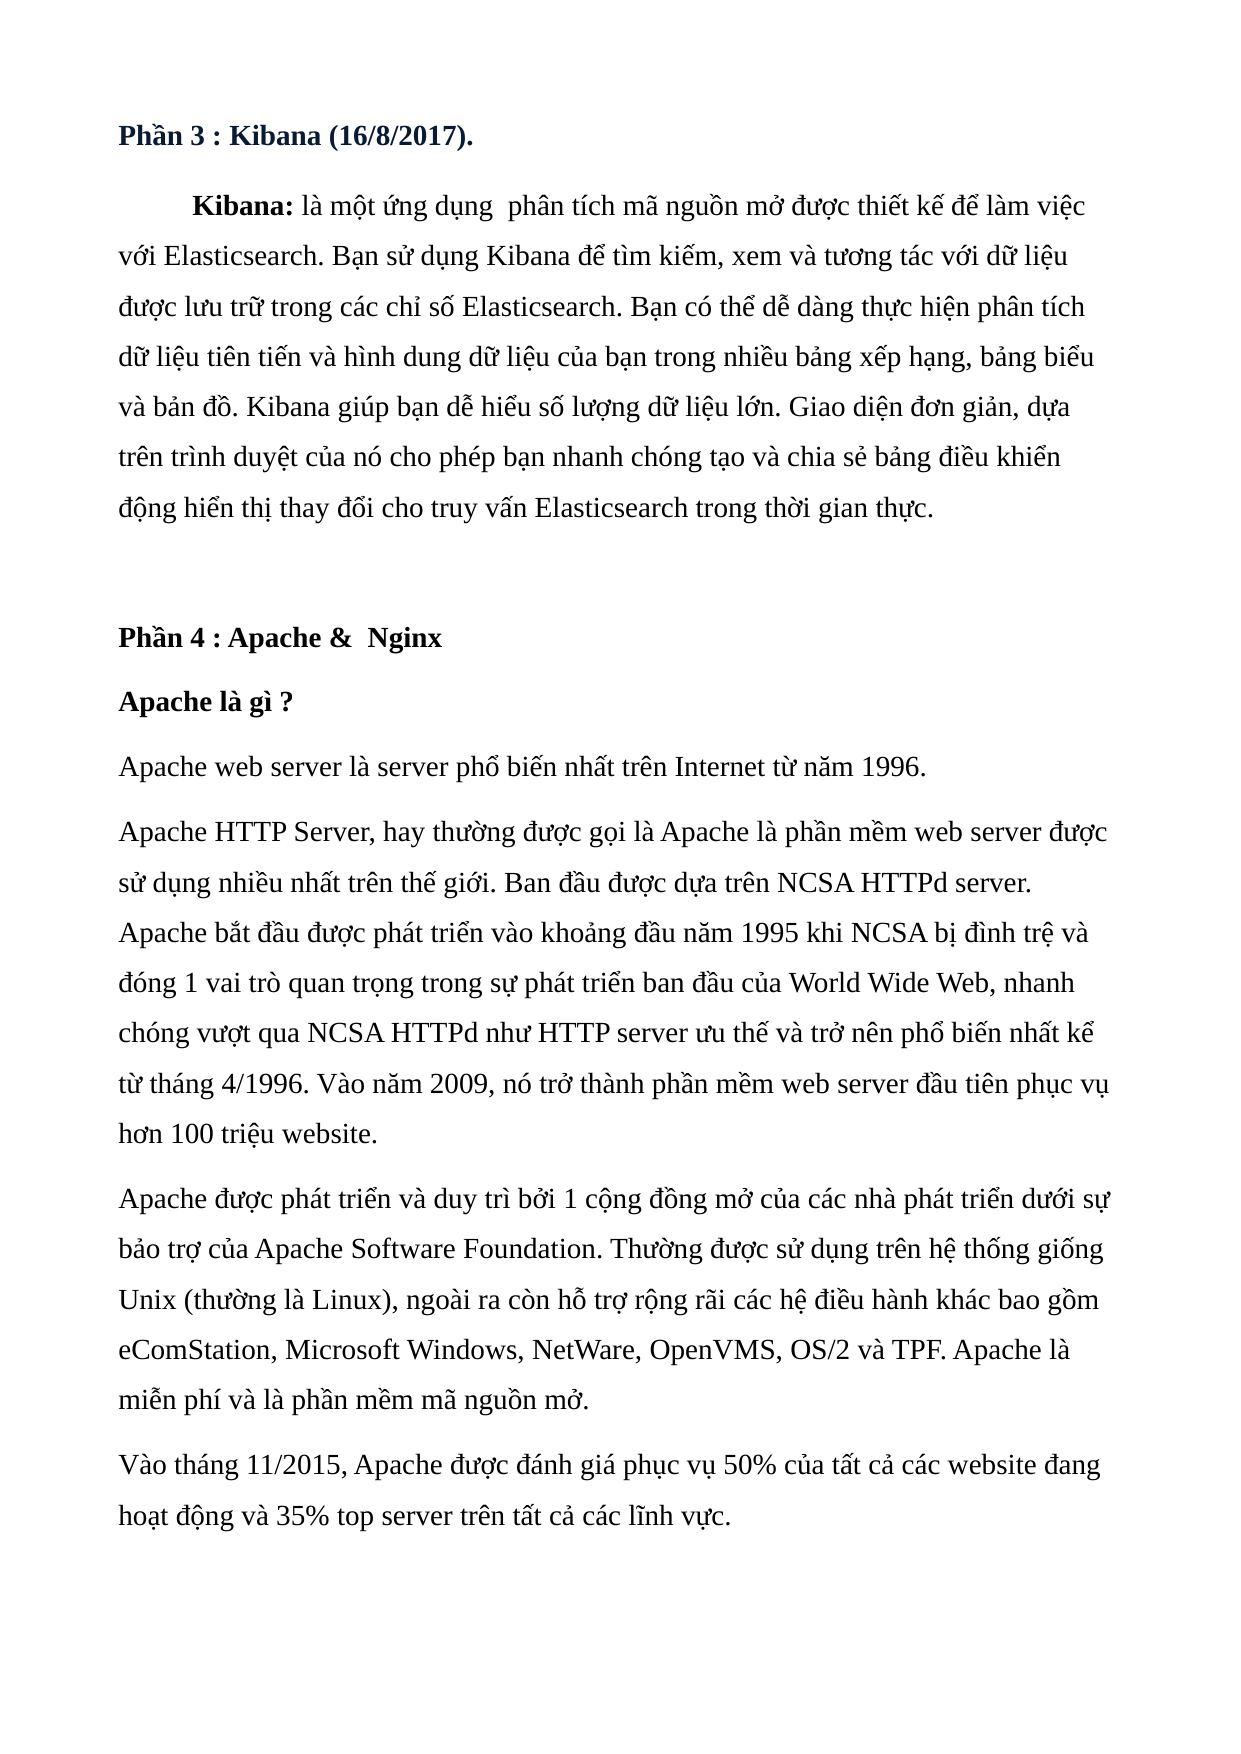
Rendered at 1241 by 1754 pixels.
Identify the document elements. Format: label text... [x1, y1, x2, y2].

text Apache được phát triển và duy trì bởi 1 cộng đồng mở của các nhà phát triển dưới sự bảo trợ của Apache Software Foundation. Thường được sử dụng trên hệ thống giống Unix (thường là Linux), ngoài ra còn hỗ trợ rộng rãi các hệ điều hành khác bao gồm eComStation, Microsoft Windows, NetWare, OpenVMS, OS/2 và TPF. Apache là miễn phí và là phần mềm mã nguồn mở. [118, 1181, 1122, 1416]
text Apache là gì ? [118, 684, 1122, 718]
text Phần 3 : Kibana (16/8/2017). [118, 118, 1122, 152]
text Vào tháng 11/2015, Apache được đánh giá phục vụ 50% của tất cả các website đang hoạt động và 35% top server trên tất cả các lĩnh vực. [118, 1447, 1122, 1531]
text Apache HTTP Server, hay thường được gọi là Apache là phần mềm web server được sử dụng nhiều nhất trên thế giới. Ban đầu được dựa trên NCSA HTTPd server. Apache bắt đầu được phát triển vào khoảng đầu năm 1995 khi NCSA bị đình trệ và đóng 1 vai trò quan trọng trong sự phát triển ban đầu của World Wide Web, nhanh chóng vượt qua NCSA HTTPd như HTTP server ưu thế và trở nên phổ biến nhất kể từ tháng 4/1996. Vào năm 2009, nó trở thành phần mềm web server đầu tiên phục vụ hơn 100 triệu website. [118, 814, 1122, 1150]
text Kibana: là một ứng dụng phân tích mã nguồn mở được thiết kế để làm việc với Elasticsearch. Bạn sử dụng Kibana để tìm kiếm, xem và tương tác với dữ liệu được lưu trữ trong các chỉ số Elasticsearch. Bạn có thể dễ dàng thực hiện phân tích dữ liệu tiên tiến và hình dung dữ liệu của bạn trong nhiều bảng xếp hạng, bảng biểu và bản đồ. Kibana giúp bạn dễ hiểu số lượng dữ liệu lớn. Giao diện đơn giản, dựa trên trình duyệt của nó cho phép bạn nhanh chóng tạo và chia sẻ bảng điều khiển động hiển thị thay đổi cho truy vấn Elasticsearch trong thời gian thực. [118, 188, 1122, 523]
text Apache web server là server phổ biến nhất trên Internet từ năm 1996. [118, 749, 1122, 783]
text Phần 4 : Apache & Nginx [118, 620, 1122, 653]
